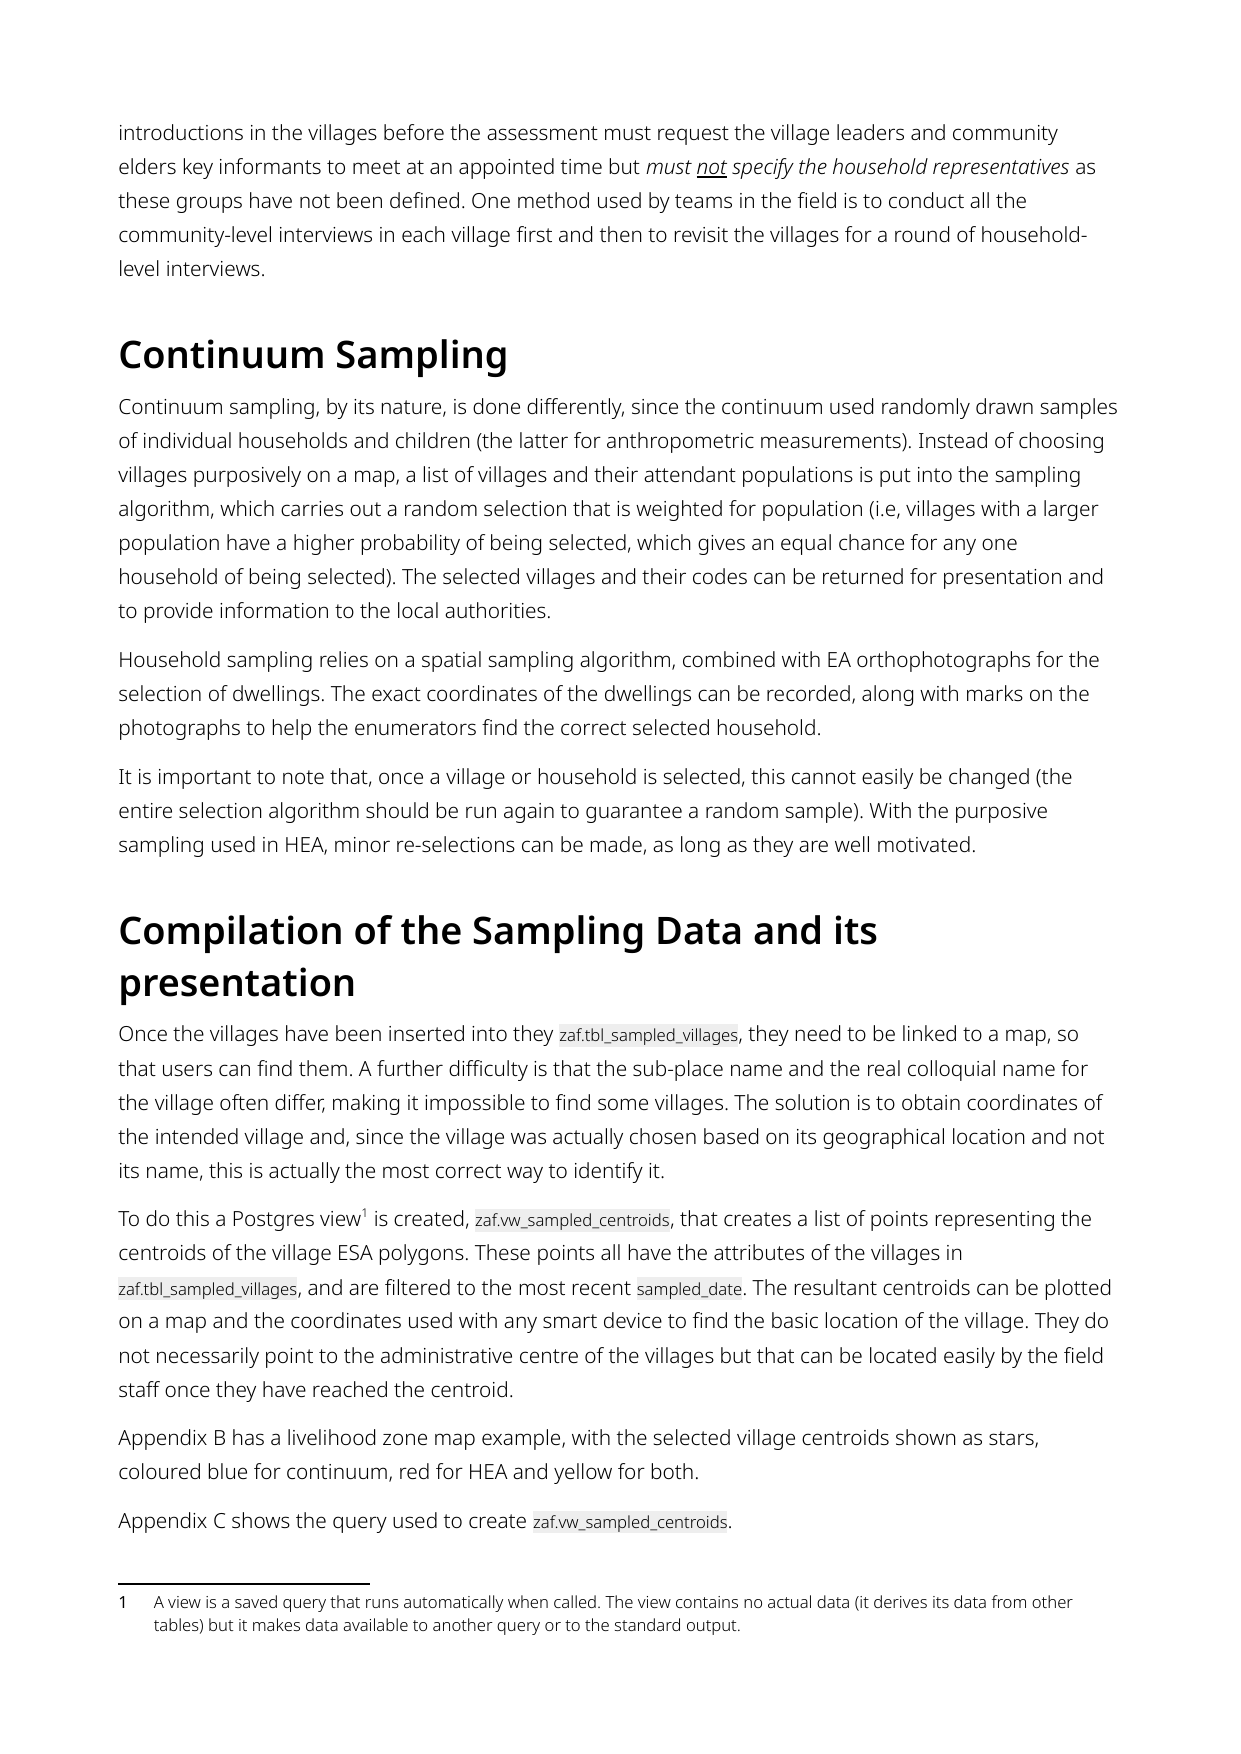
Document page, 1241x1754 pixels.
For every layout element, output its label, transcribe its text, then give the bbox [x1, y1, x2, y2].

text It is important to note that, once a village or household is selected, this cannot easily be changed (the entire selection algorithm should be run again to guarantee a random sample). With the purposive sampling used in HEA, minor re-selections can be made, as long as they are well motivated. [118, 762, 1122, 858]
text To do this a Postgres view is created, zaf.vw_sampled_centroids, that creates a list of points representing the centroids of the village ESA polygons. These points all have the attributes of the villages in zaf.tbl_sampled_villages, and are filtered to the most recent sampled_date. The resultant centroids can be plotted on a map and the coordinates used with any smart device to find the basic location of the village. They do not necessarily point to the administrative centre of the villages but that can be located easily by the field staff once they have reached the centroid. [118, 1204, 1122, 1403]
text introductions in the villages before the assessment must request the village leaders and community elders key informants to meet at an appointed time but must not specify the household representatives as these groups have not been defined. One method used by teams in the field is to conduct all the community-level interviews in each village first and then to revisit the villages for a round of household-level interviews. [118, 118, 1122, 283]
text A view is a saved query that runs automatically when called. The view contains no actual data (it derives its data from other tables) but it makes data available to another query or to the standard output. [118, 1590, 1122, 1636]
subtitle Continuum Sampling [118, 328, 1122, 380]
subtitle Compilation of the Sampling Data and its presentation [118, 904, 1122, 1007]
text Appendix B has a livelihood zone map example, with the selected village centroids shown as stars, coloured blue for continuum, red for HEA and yellow for both. [118, 1423, 1122, 1486]
text Appendix C shows the query used to create zaf.vw_sampled_centroids. [118, 1506, 1122, 1534]
text Continuum sampling, by its nature, is done differently, since the continuum used randomly drawn samples of individual households and children (the latter for anthropometric measurements). Instead of choosing villages purposively on a map, a list of villages and their attendant populations is put into the sampling algorithm, which carries out a random selection that is weighted for population (i.e, villages with a larger population have a higher probability of being selected, which gives an equal chance for any one household of being selected). The selected villages and their codes can be returned for presentation and to provide information to the local authorities. [118, 392, 1122, 625]
text Household sampling relies on a spatial sampling algorithm, combined with EA orthophotographs for the selection of dwellings. The exact coordinates of the dwellings can be recorded, along with marks on the photographs to help the enumerators find the correct selected household. [118, 645, 1122, 742]
text Once the villages have been inserted into they zaf.tbl_sampled_villages, they need to be linked to a map, so that users can find them. A further difficulty is that the sub-place name and the real colloquial name for the village often differ, making it impossible to find some villages. The solution is to obtain coordinates of the intended village and, since the village was actually chosen based on its geographical location and not its name, this is actually the most correct way to identify it. [118, 1019, 1122, 1184]
